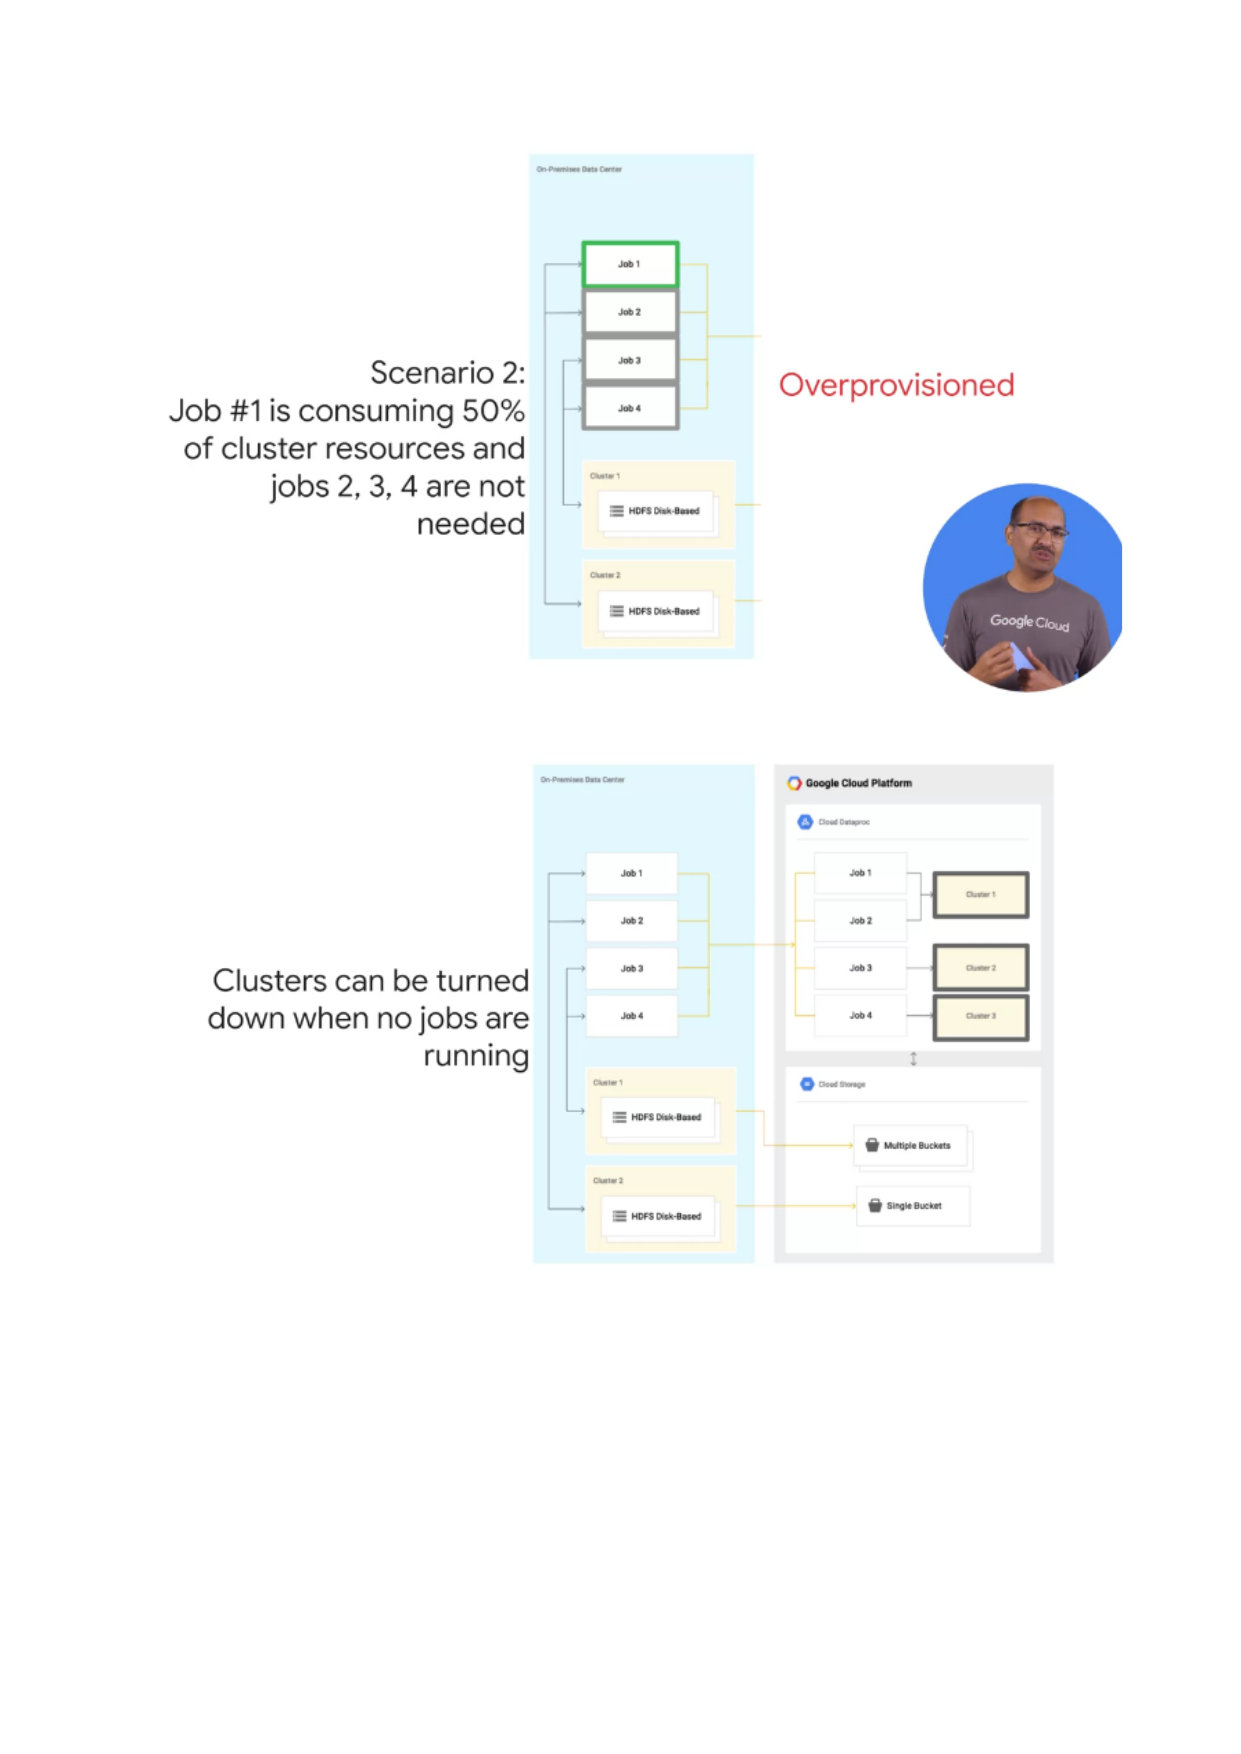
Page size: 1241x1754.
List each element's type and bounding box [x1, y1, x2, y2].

picture [118, 729, 1123, 1294]
picture [118, 118, 1123, 701]
